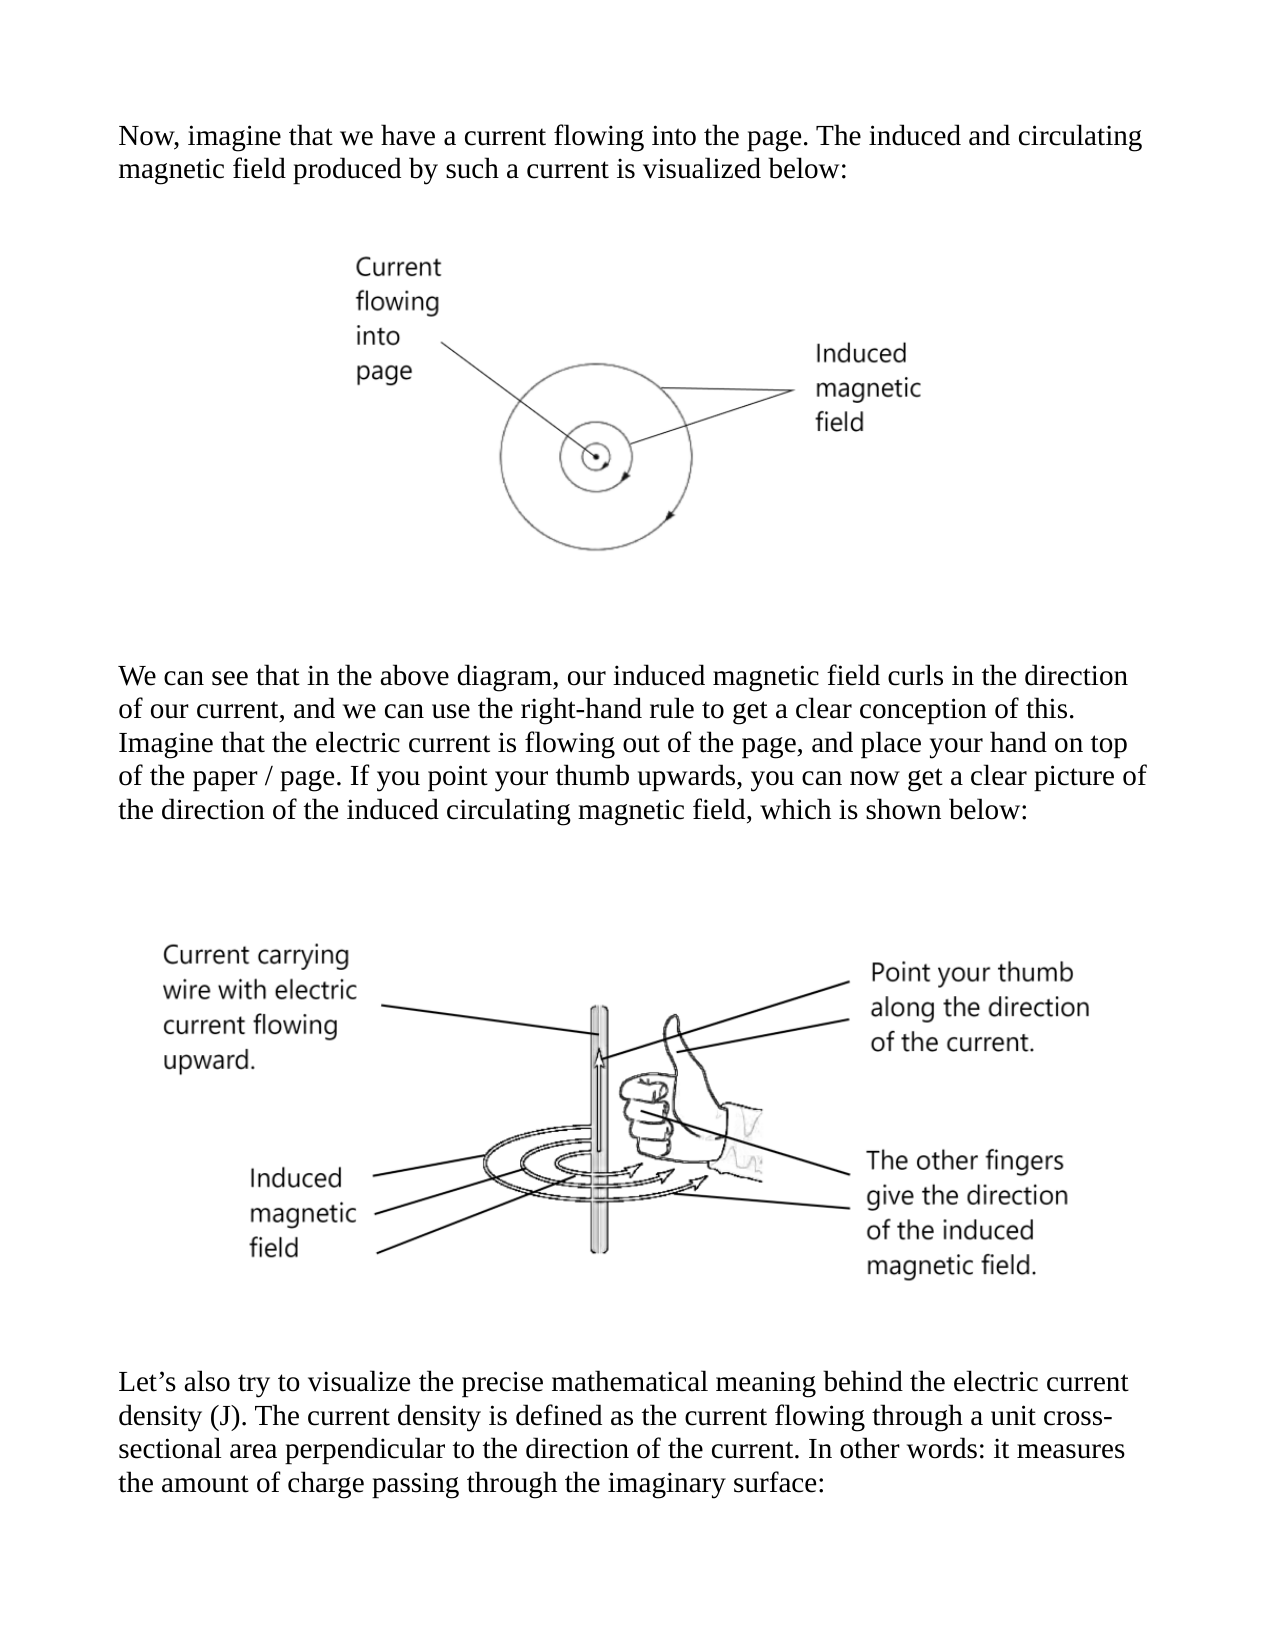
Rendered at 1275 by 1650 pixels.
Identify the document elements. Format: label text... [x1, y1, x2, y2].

text Now, imagine that we have a current flowing into the page. The induced and circulating magnetic field produced by such a current is visualized below: [118, 118, 1157, 185]
text Let’s also try to visualize the precise mathematical meaning behind the electric current density (J). The current density is defined as the current flowing through a unit cross-sectional area perpendicular to the direction of the current. In other words: it measures the amount of charge passing through the imaginary surface: [118, 1364, 1157, 1499]
picture [140, 892, 1136, 1331]
text We can see that in the above diagram, our induced magnetic field curls in the direction of our current, and we can use the right-hand rule to get a clear conception of this. Imagine that the electric current is flowing out of the page, and place your hand on top of the paper / page. If you point your thumb upwards, you can now get a clear picture of the direction of the induced circulating magnetic field, which is shown below: [118, 658, 1157, 825]
picture [317, 218, 959, 591]
